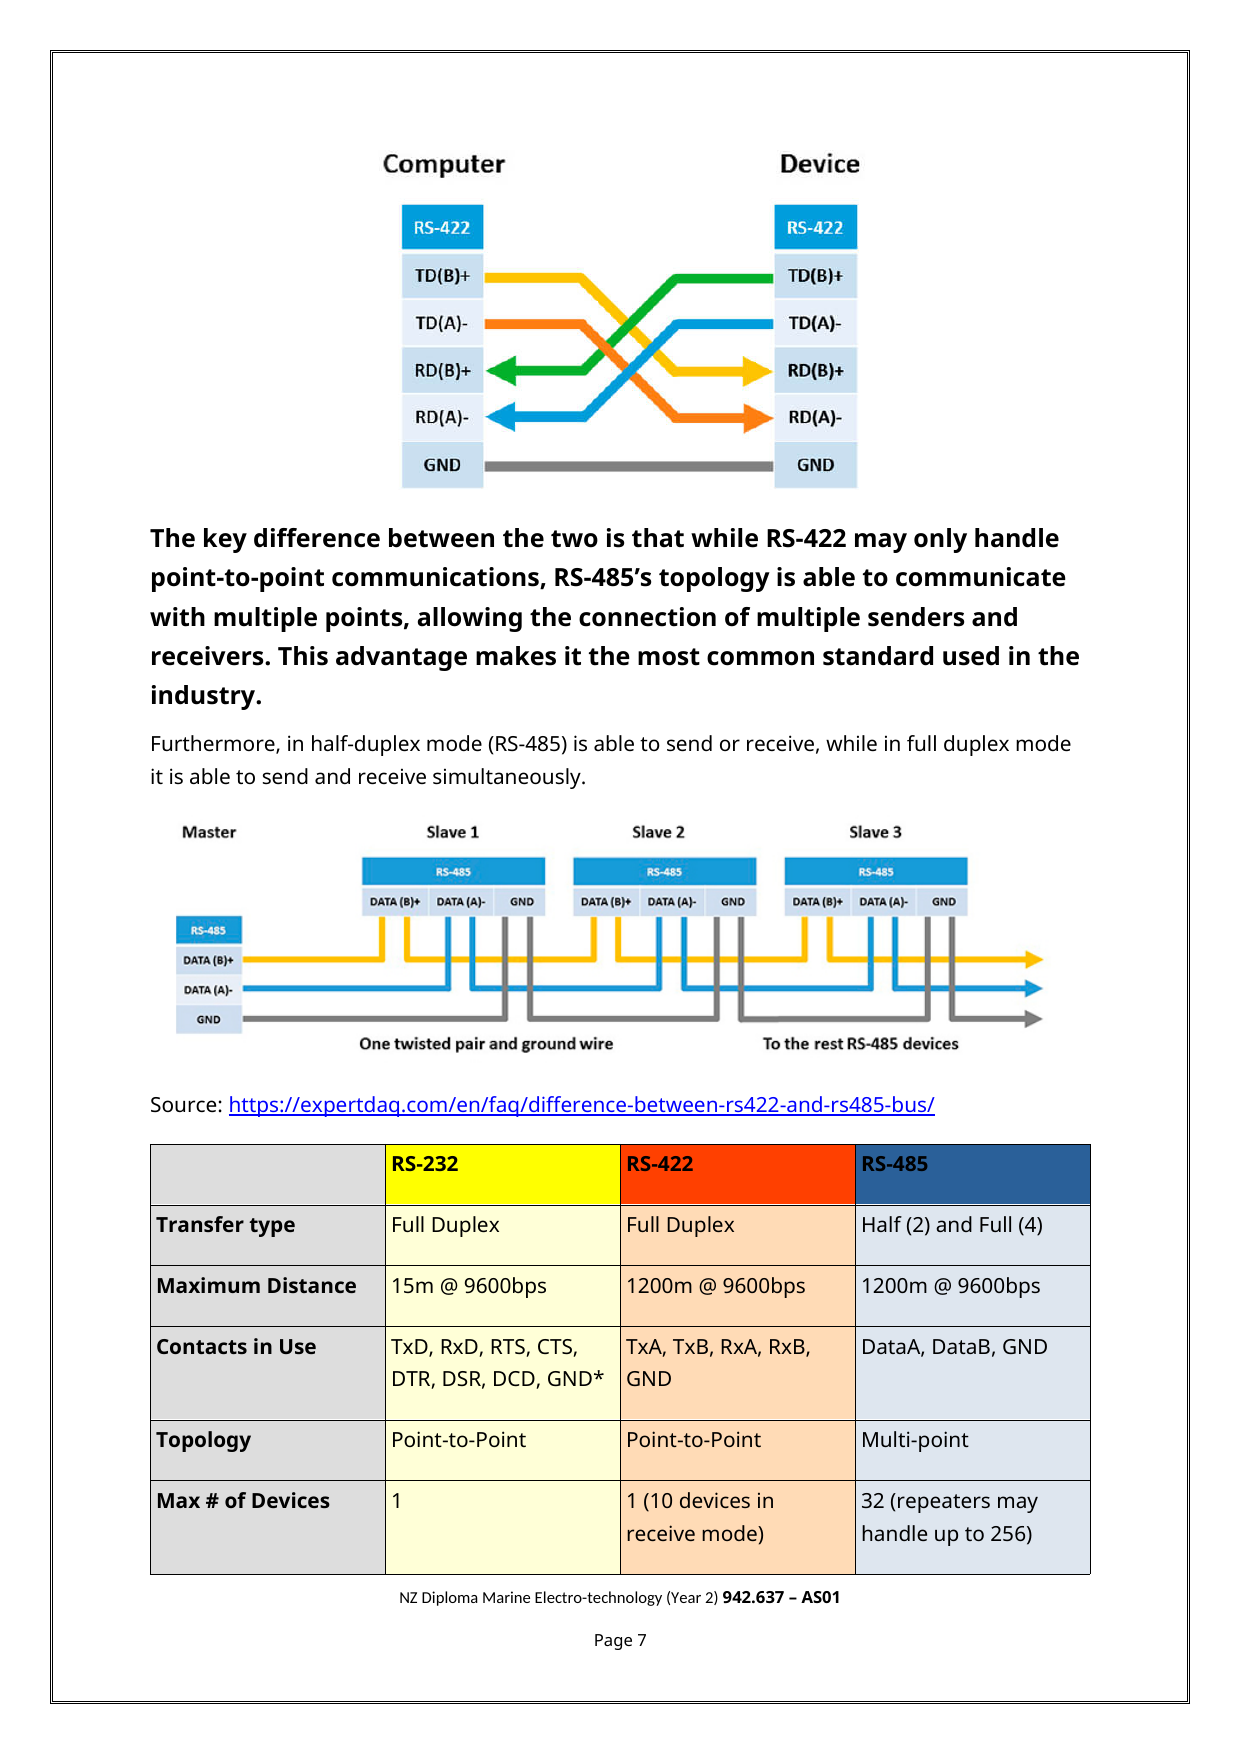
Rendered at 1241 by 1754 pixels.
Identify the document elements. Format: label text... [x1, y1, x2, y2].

table_cell Topology [151, 1421, 385, 1480]
table_header RS-422 [621, 1145, 855, 1204]
picture [374, 150, 866, 490]
table_cell 1200m @ 9600bps [621, 1266, 855, 1326]
table_cell 1200m @ 9600bps [856, 1266, 1090, 1326]
table_cell Full Duplex [621, 1206, 855, 1265]
table_cell DataA, DataB, GND [856, 1327, 1090, 1419]
table_header RS-232 [386, 1145, 620, 1204]
table_cell 15m @ 9600bps [386, 1266, 620, 1326]
table_cell TxD, RxD, RTS, CTS, DTR, DSR, DCD, GND* [386, 1327, 620, 1419]
text Source: https://expertdaq.com/en/faq/difference-between-rs422-and-rs485-bus/ [150, 1090, 1090, 1119]
table_cell 32 (repeaters may handle up to 256) [856, 1481, 1090, 1574]
table_cell Point-to-Point [386, 1421, 620, 1480]
table_cell Point-to-Point [621, 1421, 855, 1480]
table_cell Maximum Distance [151, 1266, 385, 1326]
table_cell 1 [386, 1481, 620, 1574]
subtitle The key difference between the two is that while RS-422 may only handle point-to-point communications, RS-485’s topology is able to communicate with multiple points, allowing the connection of multiple senders and receivers. This advantage makes it the most common standard used in the industry. [150, 521, 1090, 712]
table_cell Max # of Devices [151, 1481, 385, 1574]
table_cell 1 (10 devices in receive mode) [621, 1481, 855, 1574]
table_cell Half (2) and Full (4) [856, 1206, 1090, 1265]
picture [175, 815, 1065, 1066]
table_cell TxA, TxB, RxA, RxB, GND [621, 1327, 855, 1419]
table_header [151, 1145, 385, 1204]
table_header RS-485 [856, 1145, 1090, 1204]
table_cell Transfer type [151, 1206, 385, 1265]
table_cell Full Duplex [386, 1206, 620, 1265]
text Furthermore, in half-duplex mode (RS-485) is able to send or receive, while in full duplex mode it is able to send and receive simultaneously. [150, 729, 1090, 790]
table_cell Multi-point [856, 1421, 1090, 1480]
table_cell Contacts in Use [151, 1327, 385, 1419]
